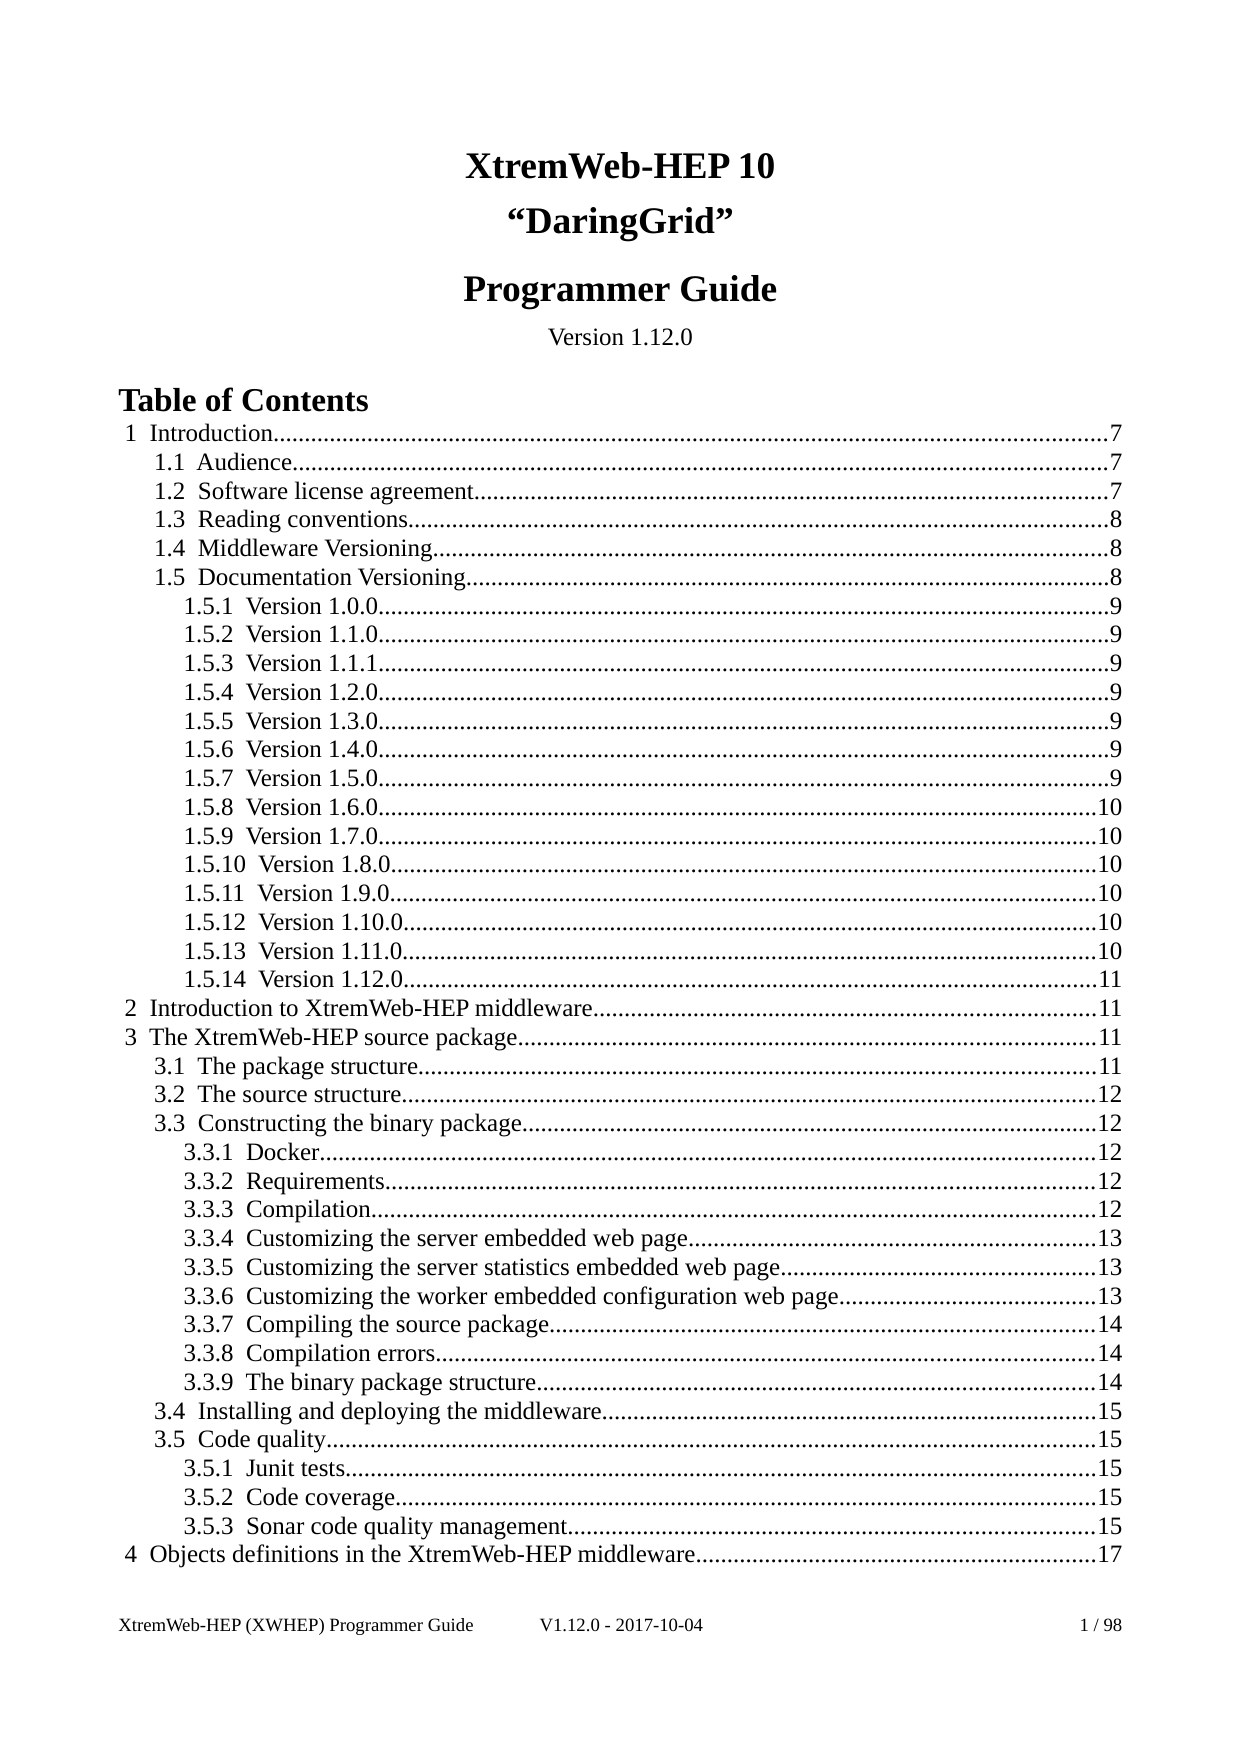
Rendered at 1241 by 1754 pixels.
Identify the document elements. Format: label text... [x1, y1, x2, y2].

subtitle XtremWeb-HEP 10 [118, 143, 1122, 186]
text 1.5.11 Version 1.9.0 10 [177, 878, 1122, 907]
text 1.5.5 Version 1.3.0 9 [177, 706, 1122, 734]
text 3.3.1 Docker 12 [177, 1137, 1122, 1166]
text 3.3.7 Compiling the source package 14 [177, 1309, 1122, 1338]
text 3.3.5 Customizing the server statistics embedded web page 13 [177, 1252, 1122, 1281]
text 1.5.13 Version 1.11.0 10 [177, 936, 1122, 964]
text 1.5.14 Version 1.12.0 11 [177, 964, 1122, 993]
text 1.1 Audience 7 [148, 447, 1122, 476]
text 3.3.4 Customizing the server embedded web page 13 [177, 1223, 1122, 1252]
text 3.3.6 Customizing the worker embedded configuration web page 13 [177, 1281, 1122, 1309]
text 1.5.12 Version 1.10.0 10 [177, 907, 1122, 936]
text 1.2 Software license agreement 7 [148, 476, 1122, 504]
text 3.5.2 Code coverage 15 [177, 1482, 1122, 1511]
text 1.5.9 Version 1.7.0 10 [177, 821, 1122, 849]
text 3.3.3 Compilation 12 [177, 1194, 1122, 1223]
text Version 1.12.0 [118, 322, 1122, 351]
text 1.5.4 Version 1.2.0 9 [177, 677, 1122, 706]
text 3.3.8 Compilation errors 14 [177, 1338, 1122, 1367]
text 1.5.6 Version 1.4.0 9 [177, 734, 1122, 763]
text 2 Introduction to XtremWeb-HEP middleware 11 [118, 993, 1122, 1022]
subtitle Table of Contents [118, 380, 1122, 418]
text 1.5.1 Version 1.0.0 9 [177, 591, 1122, 619]
text 3.3.2 Requirements 12 [177, 1166, 1122, 1194]
text 4 Objects definitions in the XtremWeb-HEP middleware 17 [118, 1539, 1122, 1568]
text 3.4 Installing and deploying the middleware 15 [148, 1396, 1122, 1424]
text “DaringGrid” [118, 199, 1122, 242]
text 1.3 Reading conventions 8 [148, 504, 1122, 533]
text 3 The XtremWeb-HEP source package 11 [118, 1022, 1122, 1051]
text 1 Introduction 7 [118, 418, 1122, 447]
text 1.5.8 Version 1.6.0 10 [177, 792, 1122, 821]
text 1.5.7 Version 1.5.0 9 [177, 763, 1122, 792]
text 3.2 The source structure. 12 [148, 1079, 1122, 1108]
subtitle Programmer Guide [118, 267, 1122, 310]
text 1.4 Middleware Versioning 8 [148, 533, 1122, 562]
text 3.5.3 Sonar code quality management 15 [177, 1511, 1122, 1539]
text 3.5 Code quality 15 [148, 1424, 1122, 1453]
text 3.3 Constructing the binary package 12 [148, 1108, 1122, 1137]
text 1.5.3 Version 1.1.1 9 [177, 648, 1122, 677]
text 1.5.2 Version 1.1.0 9 [177, 619, 1122, 648]
text 3.1 The package structure 11 [148, 1051, 1122, 1079]
text 1.5 Documentation Versioning 8 [148, 562, 1122, 591]
text 3.5.1 Junit tests 15 [177, 1453, 1122, 1482]
text 3.3.9 The binary package structure 14 [177, 1367, 1122, 1396]
text 1.5.10 Version 1.8.0 10 [177, 849, 1122, 878]
